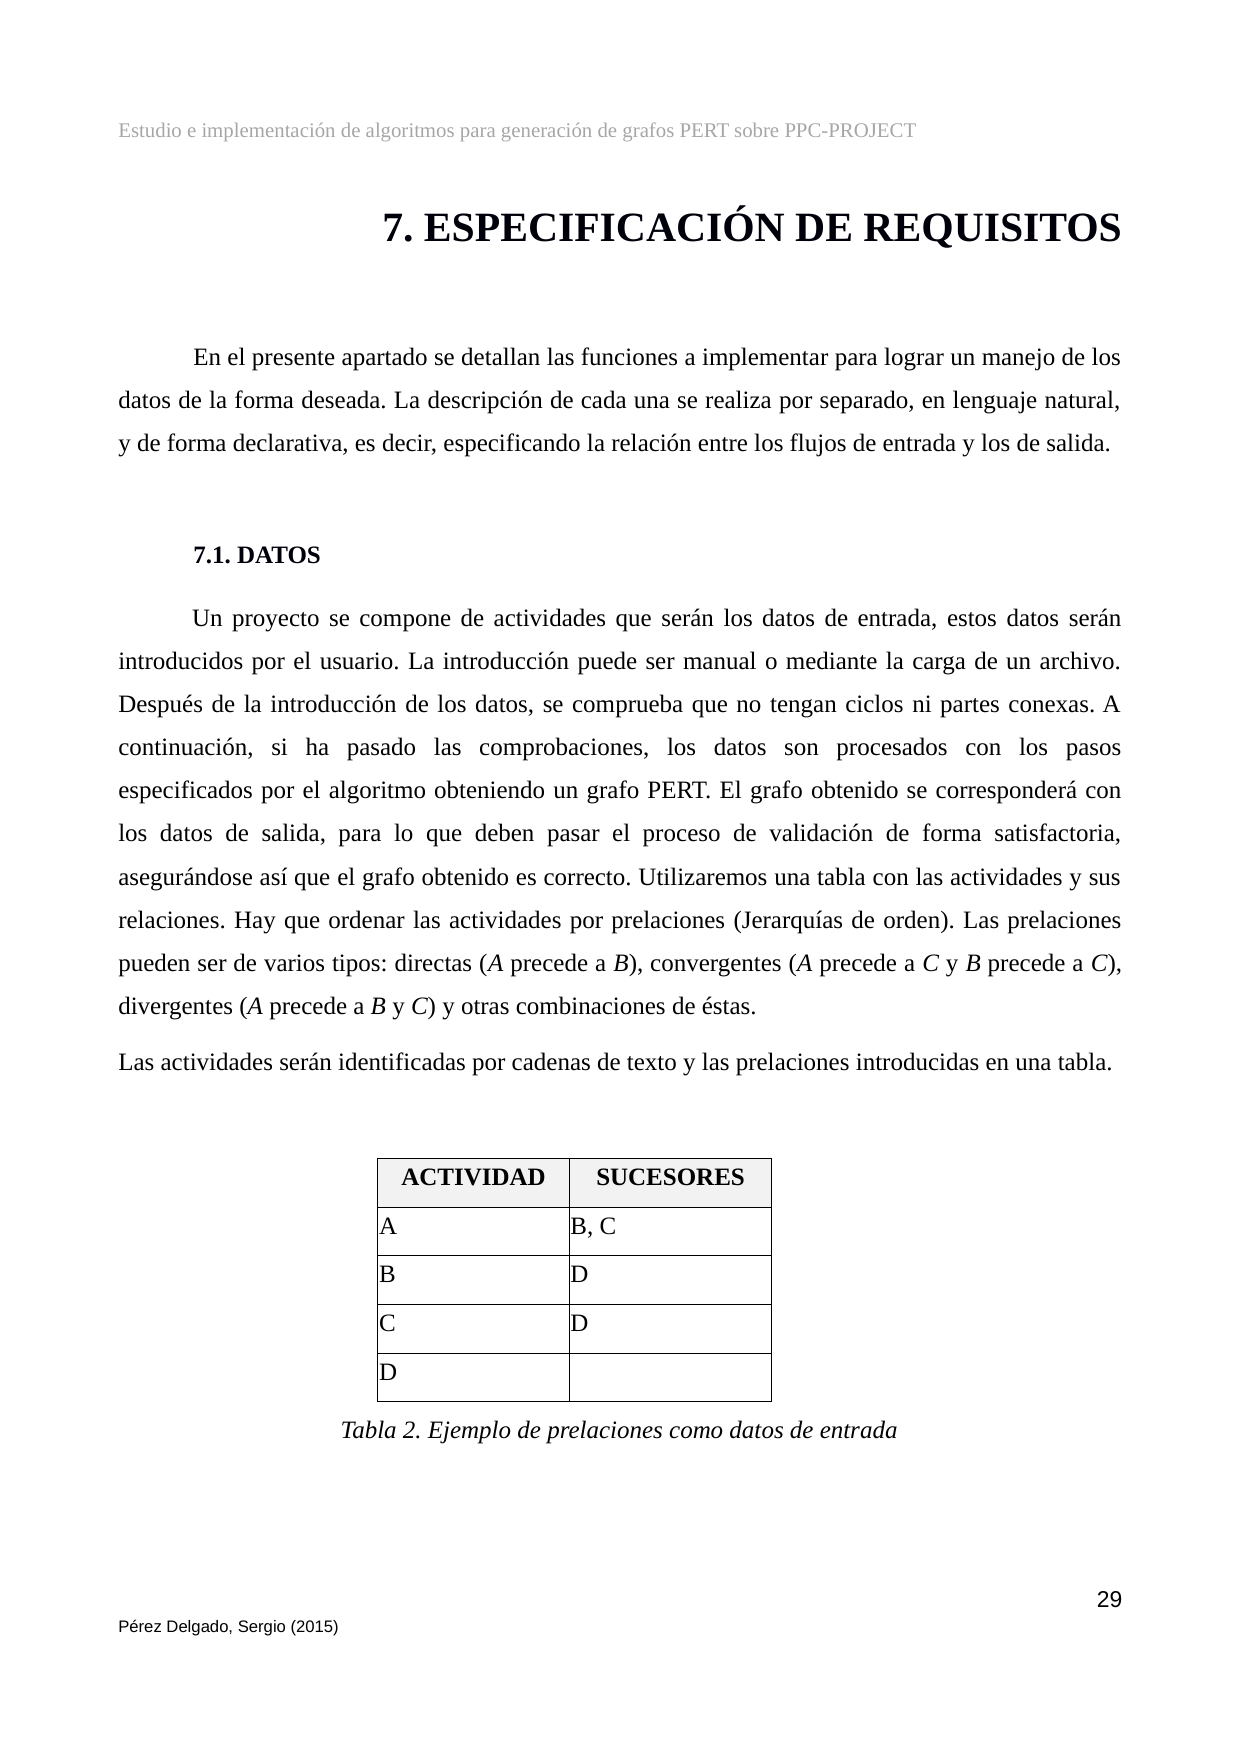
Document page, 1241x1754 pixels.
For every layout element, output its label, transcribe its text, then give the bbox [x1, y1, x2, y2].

table_cell B, C [570, 1208, 771, 1255]
text Tabla 2. Ejemplo de prelaciones como datos de entrada [118, 1415, 1122, 1443]
table_cell D [570, 1305, 771, 1352]
subtitle 7. ESPECIFICACIÓN DE REQUISITOS [156, 202, 1122, 250]
text Las actividades serán identificadas por cadenas de texto y las prelaciones introducidas en una tabla. [118, 1047, 1122, 1075]
text Un proyecto se compone de actividades que serán los datos de entrada, estos datos serán introducidos por el usuario. La introducción puede ser manual o mediante la carga de un archivo. Después de la introducción de los datos, se comprueba que no tengan ciclos ni partes conexas. A continuación, si ha pasado las comprobaciones, los datos son procesados con los pasos especificados por el algoritmo obteniendo un grafo PERT. El grafo obtenido se corresponderá con los datos de salida, para lo que deben pasar el proceso de validación de forma satisfactoria, asegurándose así que el grafo obtenido es correcto. Utilizaremos una tabla con las actividades y sus relaciones. Hay que ordenar las actividades por prelaciones (Jerarquías de orden). Las prelaciones pueden ser de varios tipos: directas (A precede a B), convergentes (A precede a C y B precede a C), divergentes (A precede a B y C) y otras combinaciones de éstas. [118, 603, 1122, 1020]
text En el presente apartado se detallan las funciones a implementar para lograr un manejo de los datos de la forma deseada. La descripción de cada una se realiza por separado, en lenguaje natural, y de forma declarativa, es decir, especificando la relación entre los flujos de entrada y los de salida. [118, 342, 1122, 457]
table_cell [570, 1354, 771, 1401]
subtitle 7.1. DATOS [156, 540, 1122, 568]
table_cell C [378, 1305, 569, 1352]
table_header SUCESORES [570, 1159, 771, 1207]
table_cell B [378, 1256, 569, 1304]
table_cell D [570, 1256, 771, 1304]
table_cell A [378, 1208, 569, 1255]
table_header ACTIVIDAD [378, 1159, 569, 1207]
table_cell D [378, 1354, 569, 1401]
